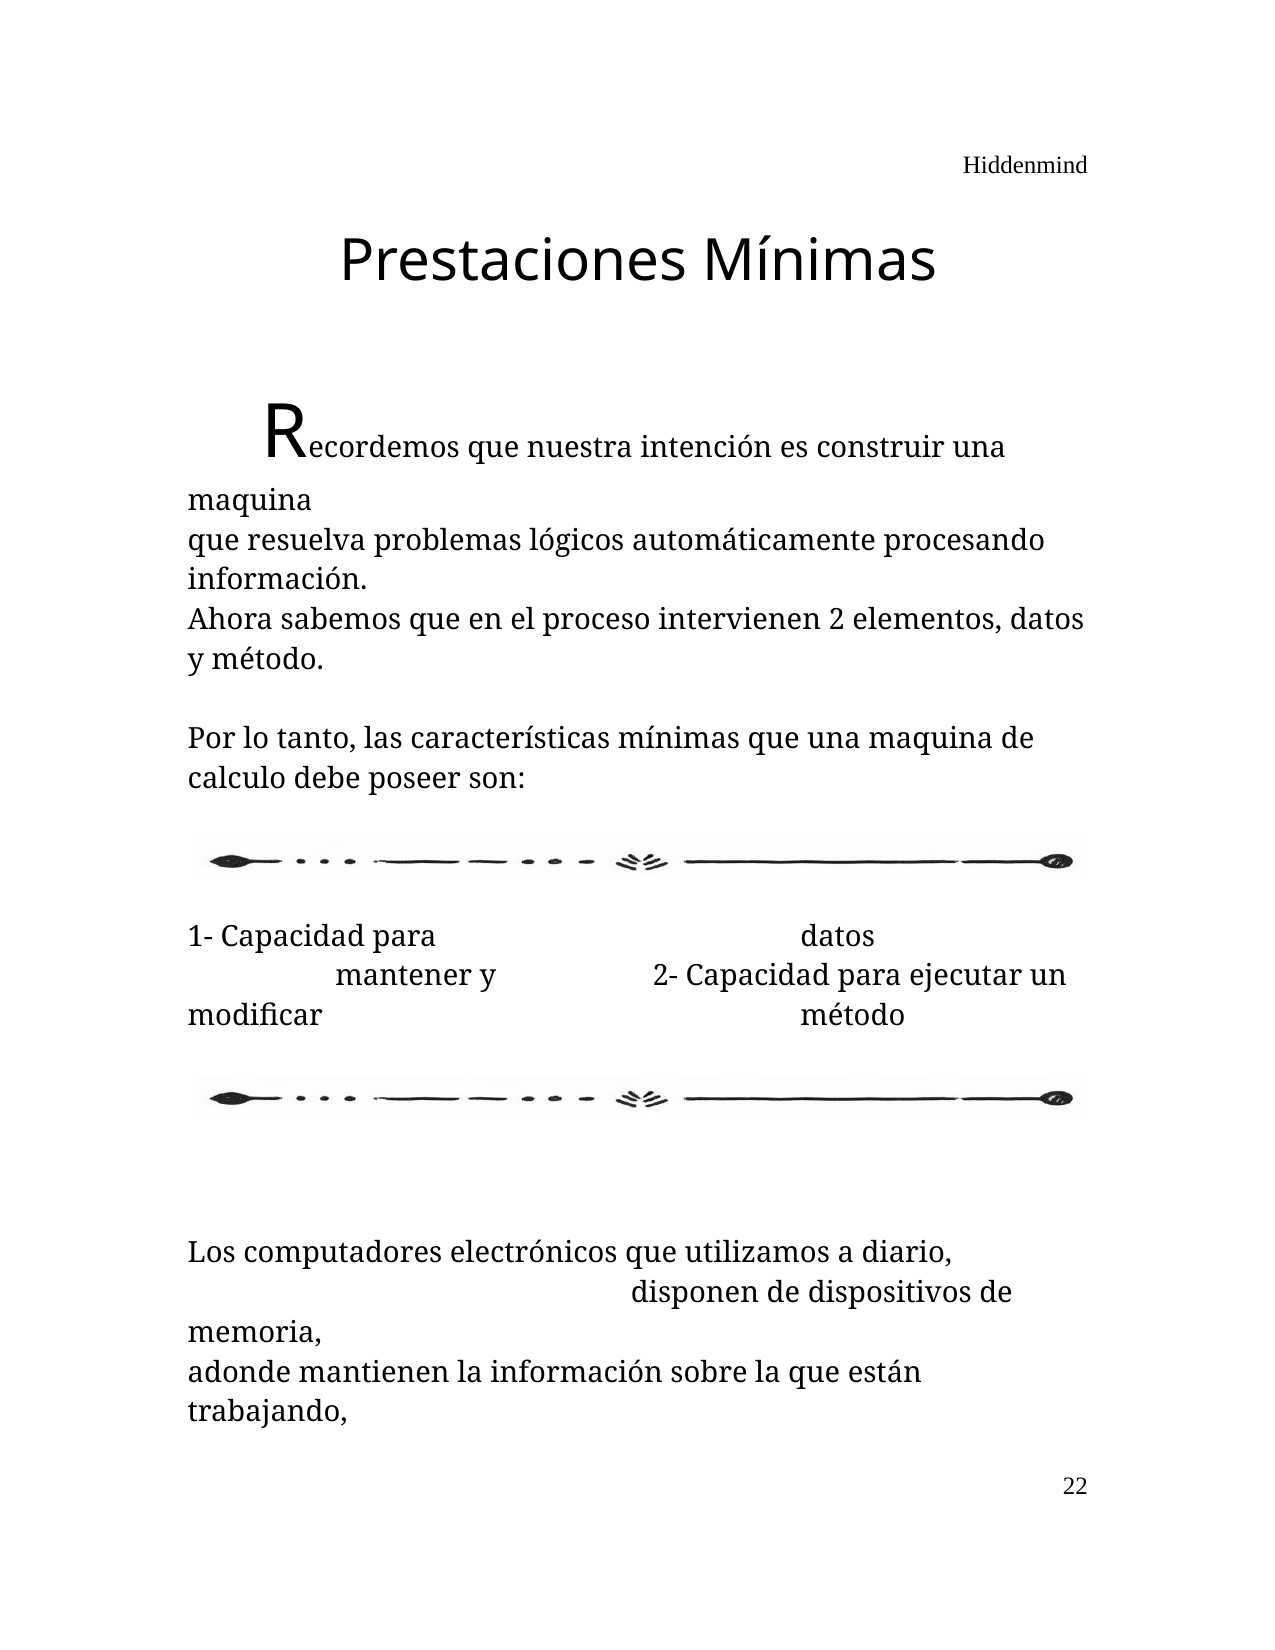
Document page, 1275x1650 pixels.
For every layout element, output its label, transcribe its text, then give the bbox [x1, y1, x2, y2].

text adonde mantienen la información sobre la que están trabajando, [187, 1351, 1087, 1430]
picture [193, 1076, 1083, 1113]
text Por lo tanto, las características mínimas que una maquina de calculo debe poseer son: [187, 717, 1087, 797]
text que resuelva problemas lógicos automáticamente procesando información. [187, 519, 1087, 598]
text método [652, 994, 1087, 1034]
text 1- Capacidad para [187, 915, 622, 955]
text mantener y modificar [187, 955, 622, 1034]
text Recordemos que nuestra intención es construir una maquina [187, 377, 1087, 519]
text disponen de dispositivos de memoria, [187, 1271, 1087, 1351]
text datos [652, 915, 1087, 955]
text Los computadores electrónicos que utilizamos a diario, [187, 1232, 1087, 1271]
text 2- Capacidad para ejecutar un [652, 955, 1087, 994]
text Ahora sabemos que en el proceso intervienen 2 elementos, datos y método. [187, 598, 1087, 678]
picture [193, 839, 1083, 876]
